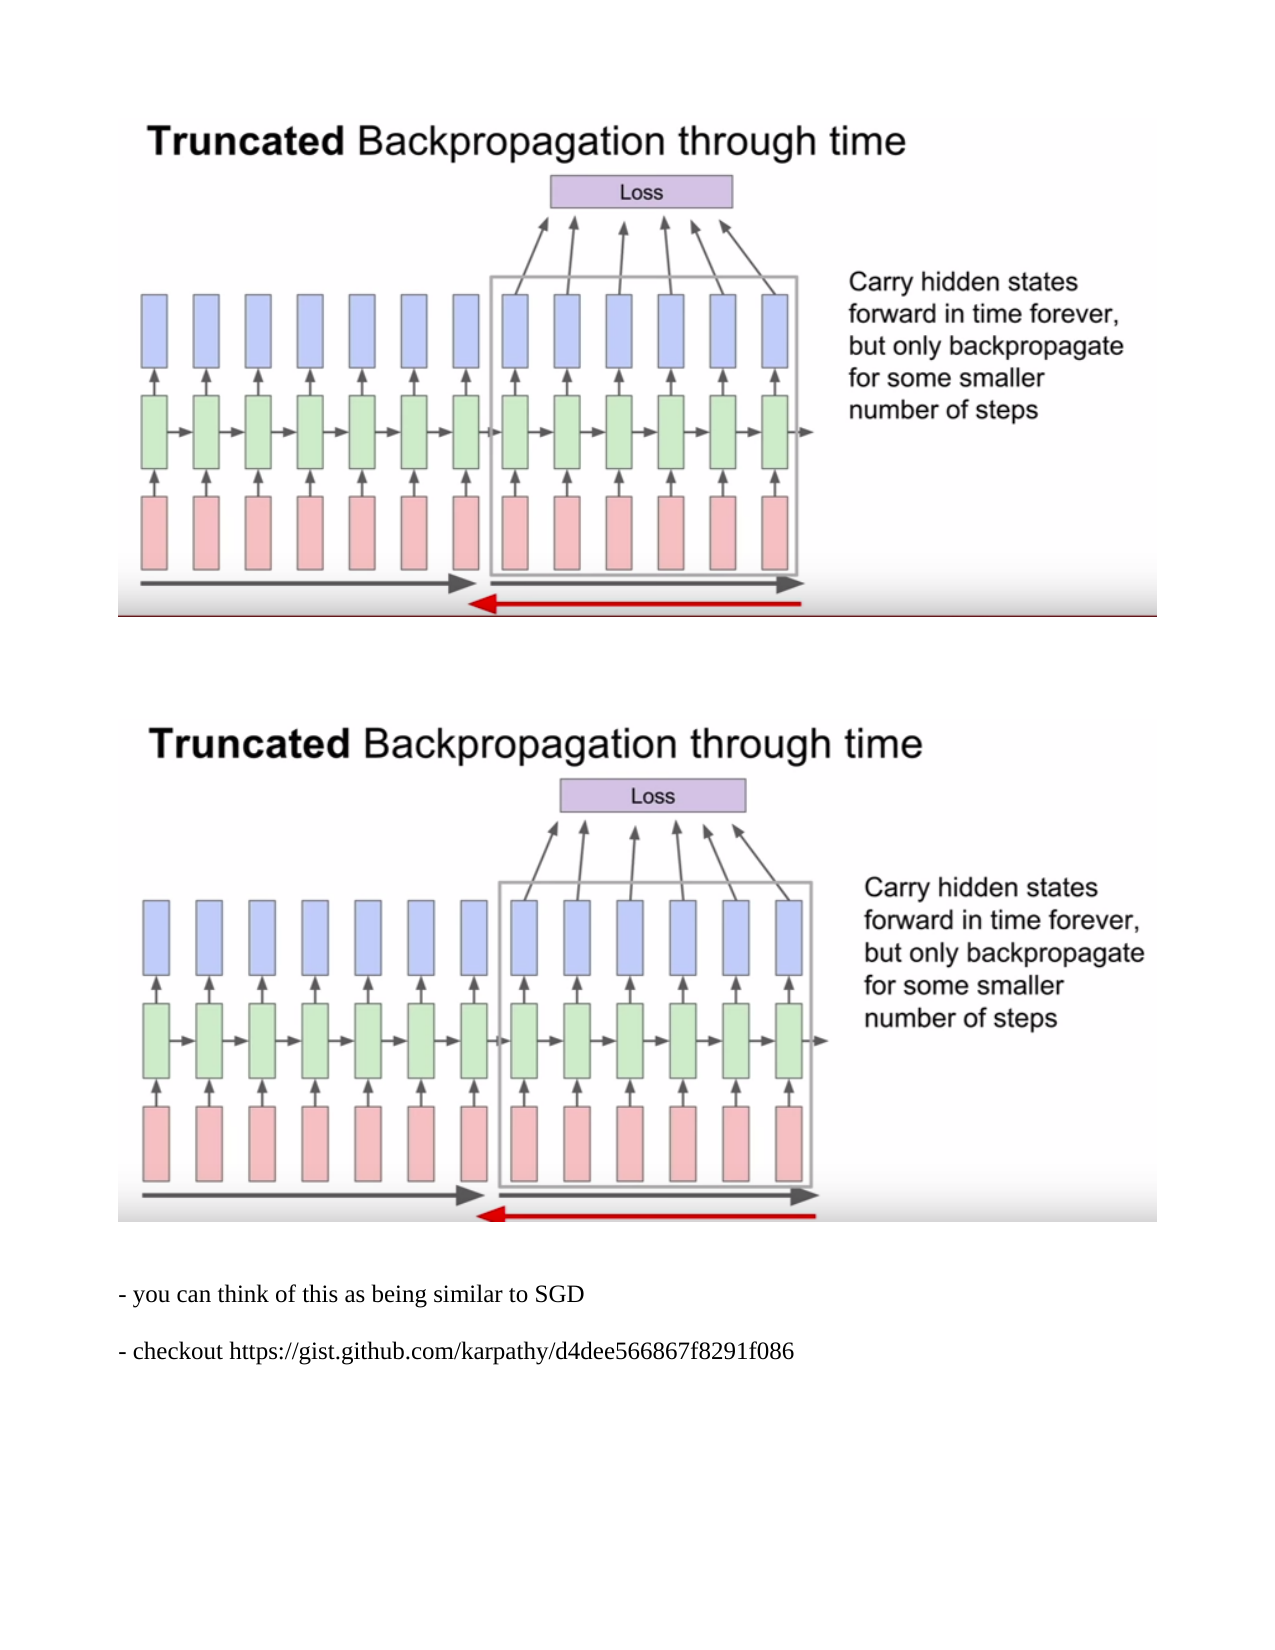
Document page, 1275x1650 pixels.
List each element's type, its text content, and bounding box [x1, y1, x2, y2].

picture [118, 719, 1157, 1222]
picture [118, 118, 1157, 617]
text - checkout https://gist.github.com/karpathy/d4dee566867f8291f086 [118, 1336, 1157, 1365]
text - you can think of this as being similar to SGD [118, 1279, 1157, 1308]
